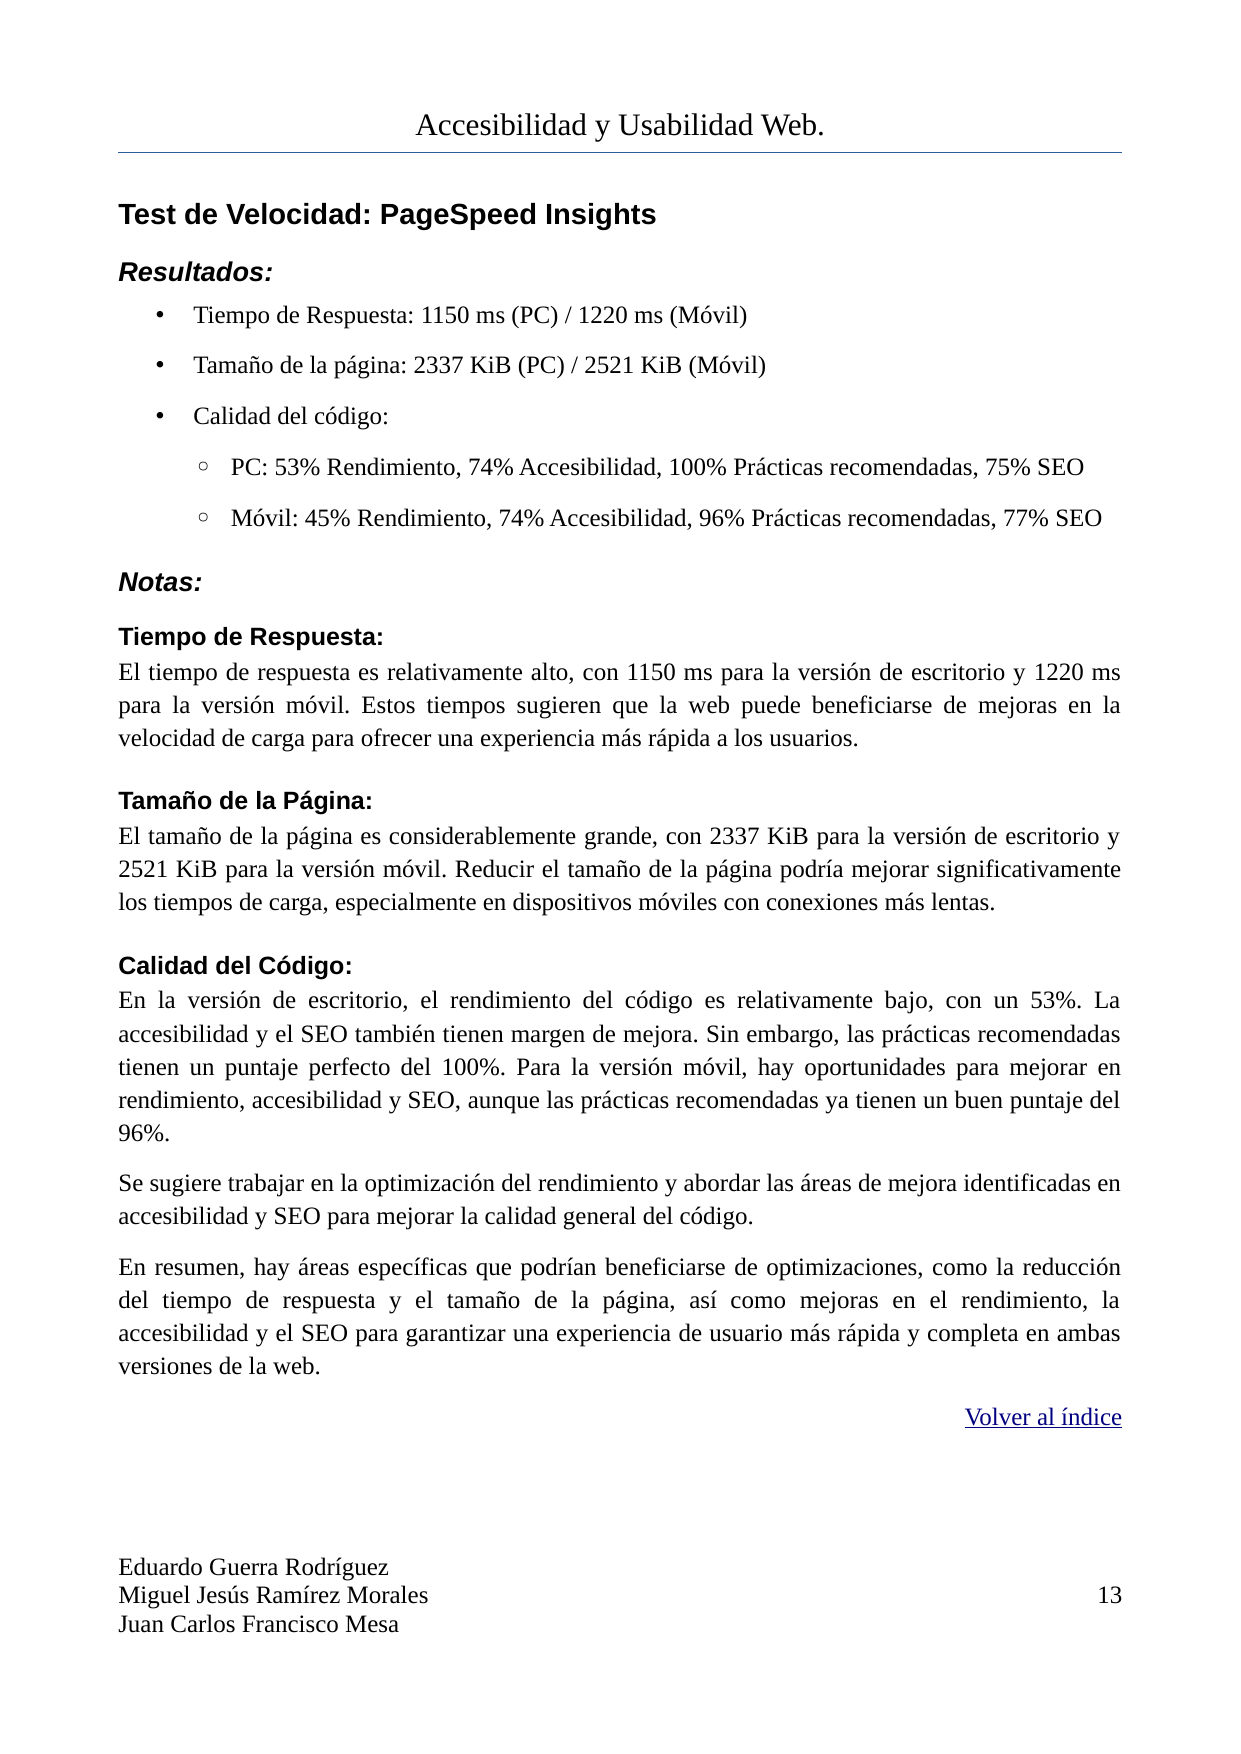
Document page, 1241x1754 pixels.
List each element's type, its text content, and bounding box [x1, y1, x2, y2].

subtitle Calidad del Código: [118, 951, 1122, 979]
text Se sugiere trabajar en la optimización del rendimiento y abordar las áreas de mejora identificadas en accesibilidad y SEO para mejorar la calidad general del código. [118, 1168, 1122, 1230]
subtitle Tamaño de la Página: [118, 786, 1122, 815]
text El tiempo de respuesta es relativamente alto, con 1150 ms para la versión de escritorio y 1220 ms para la versión móvil. Estos tiempos sugieren que la web puede beneficiarse de mejoras en la velocidad de carga para ofrecer una experiencia más rápida a los usuarios. [118, 657, 1122, 752]
subtitle Tiempo de Respuesta: [118, 622, 1122, 651]
text En la versión de escritorio, el rendimiento del código es relativamente bajo, con un 53%. La accesibilidad y el SEO también tienen margen de mejora. Sin embargo, las prácticas recomendadas tienen un puntaje perfecto del 100%. Para la versión móvil, hay oportunidades para mejorar en rendimiento, accesibilidad y SEO, aunque las prácticas recomendadas ya tienen un buen puntaje del 96%. [118, 986, 1122, 1146]
list Tiempo de Respuesta: 1150 ms (PC) / 1220 ms (Móvil) [156, 300, 1122, 328]
list Móvil: 45% Rendimiento, 74% Accesibilidad, 96% Prácticas recomendadas, 77% SEO [193, 503, 1122, 531]
list Tamaño de la página: 2337 KiB (PC) / 2521 KiB (Móvil) [156, 350, 1122, 379]
subtitle Test de Velocidad: PageSpeed Insights [118, 197, 1122, 231]
list Calidad del código: [156, 401, 1122, 430]
subtitle Resultados: [118, 256, 1122, 287]
subtitle Notas: [118, 566, 1122, 597]
text El tamaño de la página es considerablemente grande, con 2337 KiB para la versión de escritorio y 2521 KiB para la versión móvil. Reducir el tamaño de la página podría mejorar significativamente los tiempos de carga, especialmente en dispositivos móviles con conexiones más lentas. [118, 821, 1122, 916]
list PC: 53% Rendimiento, 74% Accesibilidad, 100% Prácticas recomendadas, 75% SEO [193, 452, 1122, 481]
text En resumen, hay áreas específicas que podrían beneficiarse de optimizaciones, como la reducción del tiempo de respuesta y el tamaño de la página, así como mejoras en el rendimiento, la accesibilidad y el SEO para garantizar una experiencia de usuario más rápida y completa en ambas versiones de la web. [118, 1252, 1122, 1380]
text Volver al índice [118, 1402, 1122, 1431]
